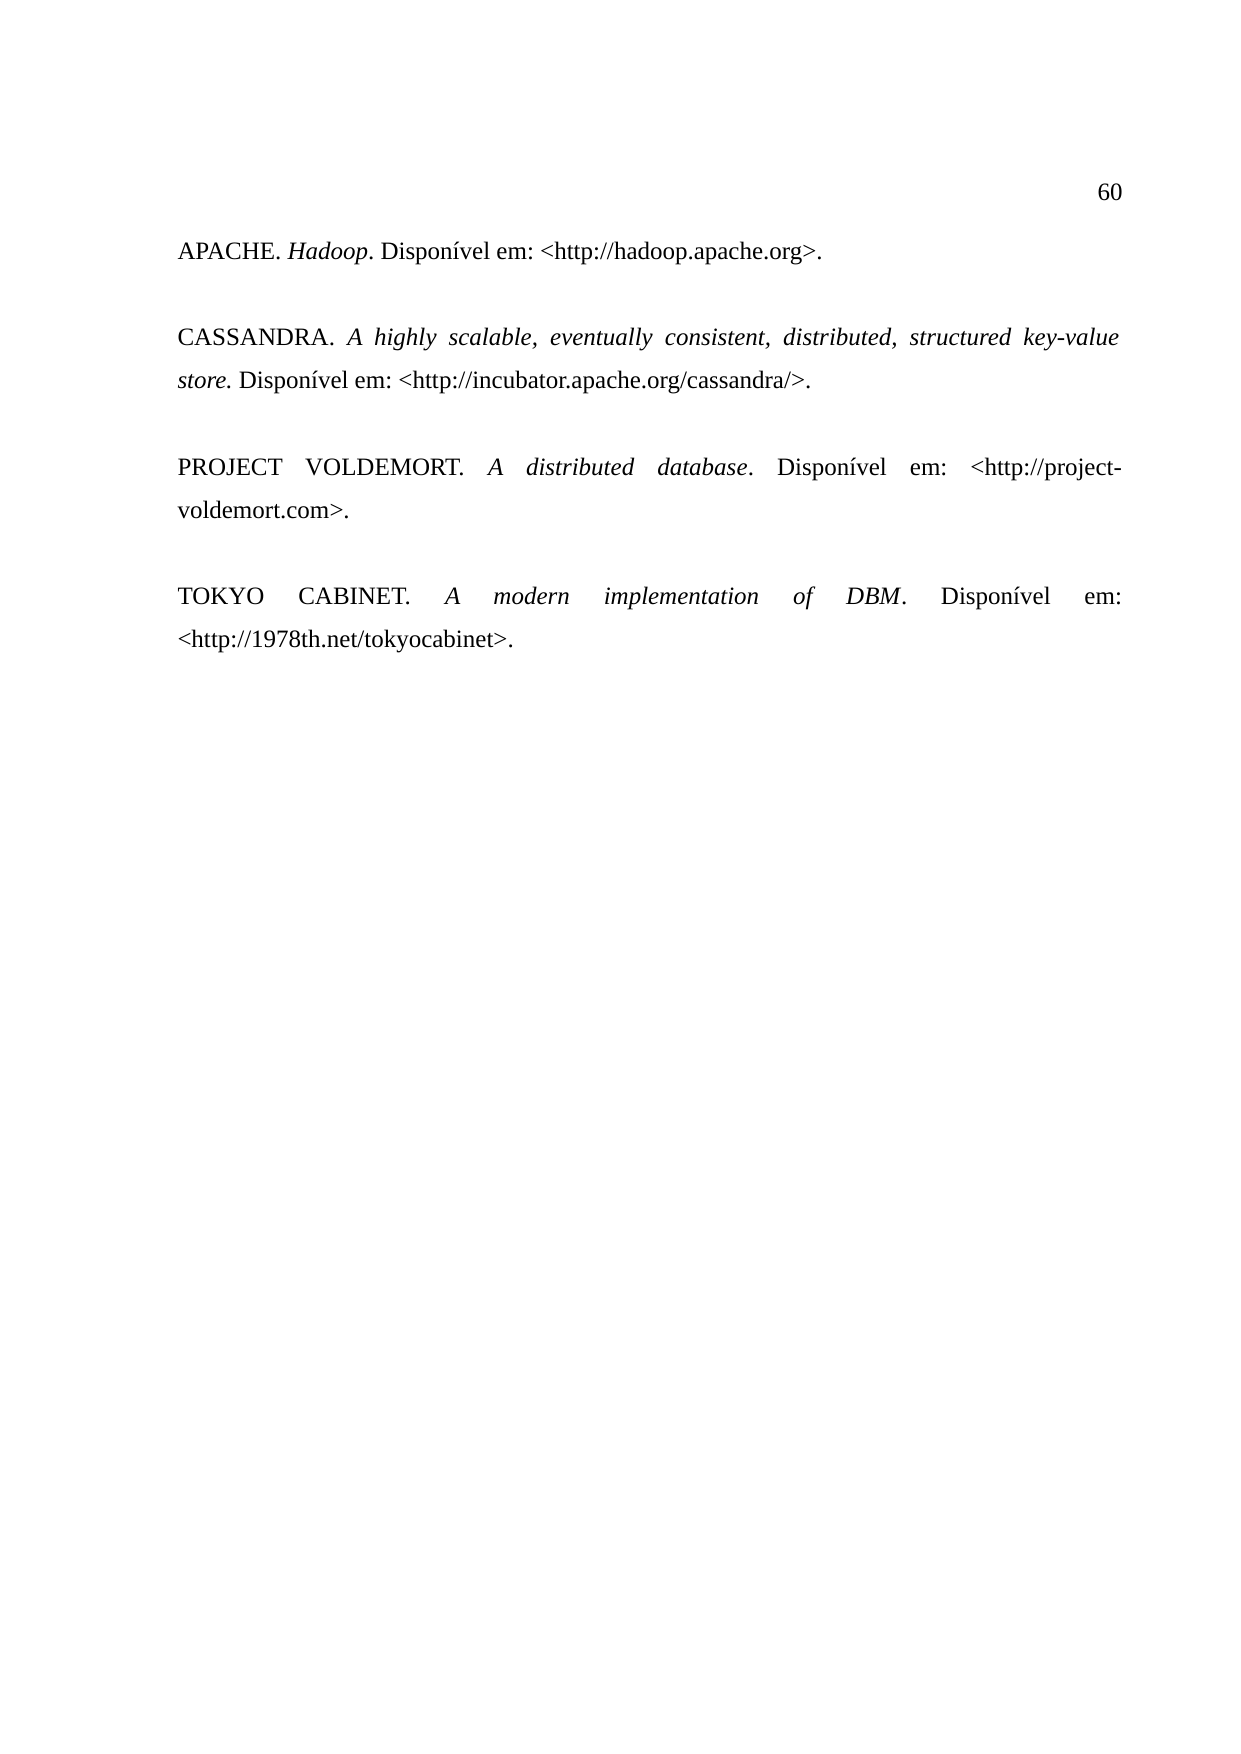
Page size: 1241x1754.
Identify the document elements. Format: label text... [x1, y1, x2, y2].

text CASSANDRA. A highly scalable, eventually consistent, distributed, structured key-value store. Disponível em: <http://incubator.apache.org/cassandra/>. [177, 322, 1122, 394]
text PROJECT VOLDEMORT. A distributed database. Disponível em: <http://project-voldemort.com>. [177, 452, 1122, 524]
text TOKYO CABINET. A modern implementation of DBM. Disponível em: <http://1978th.net/tokyocabinet>. [177, 581, 1122, 653]
text APACHE. Hadoop. Disponível em: <http://hadoop.apache.org>. [177, 236, 1122, 265]
